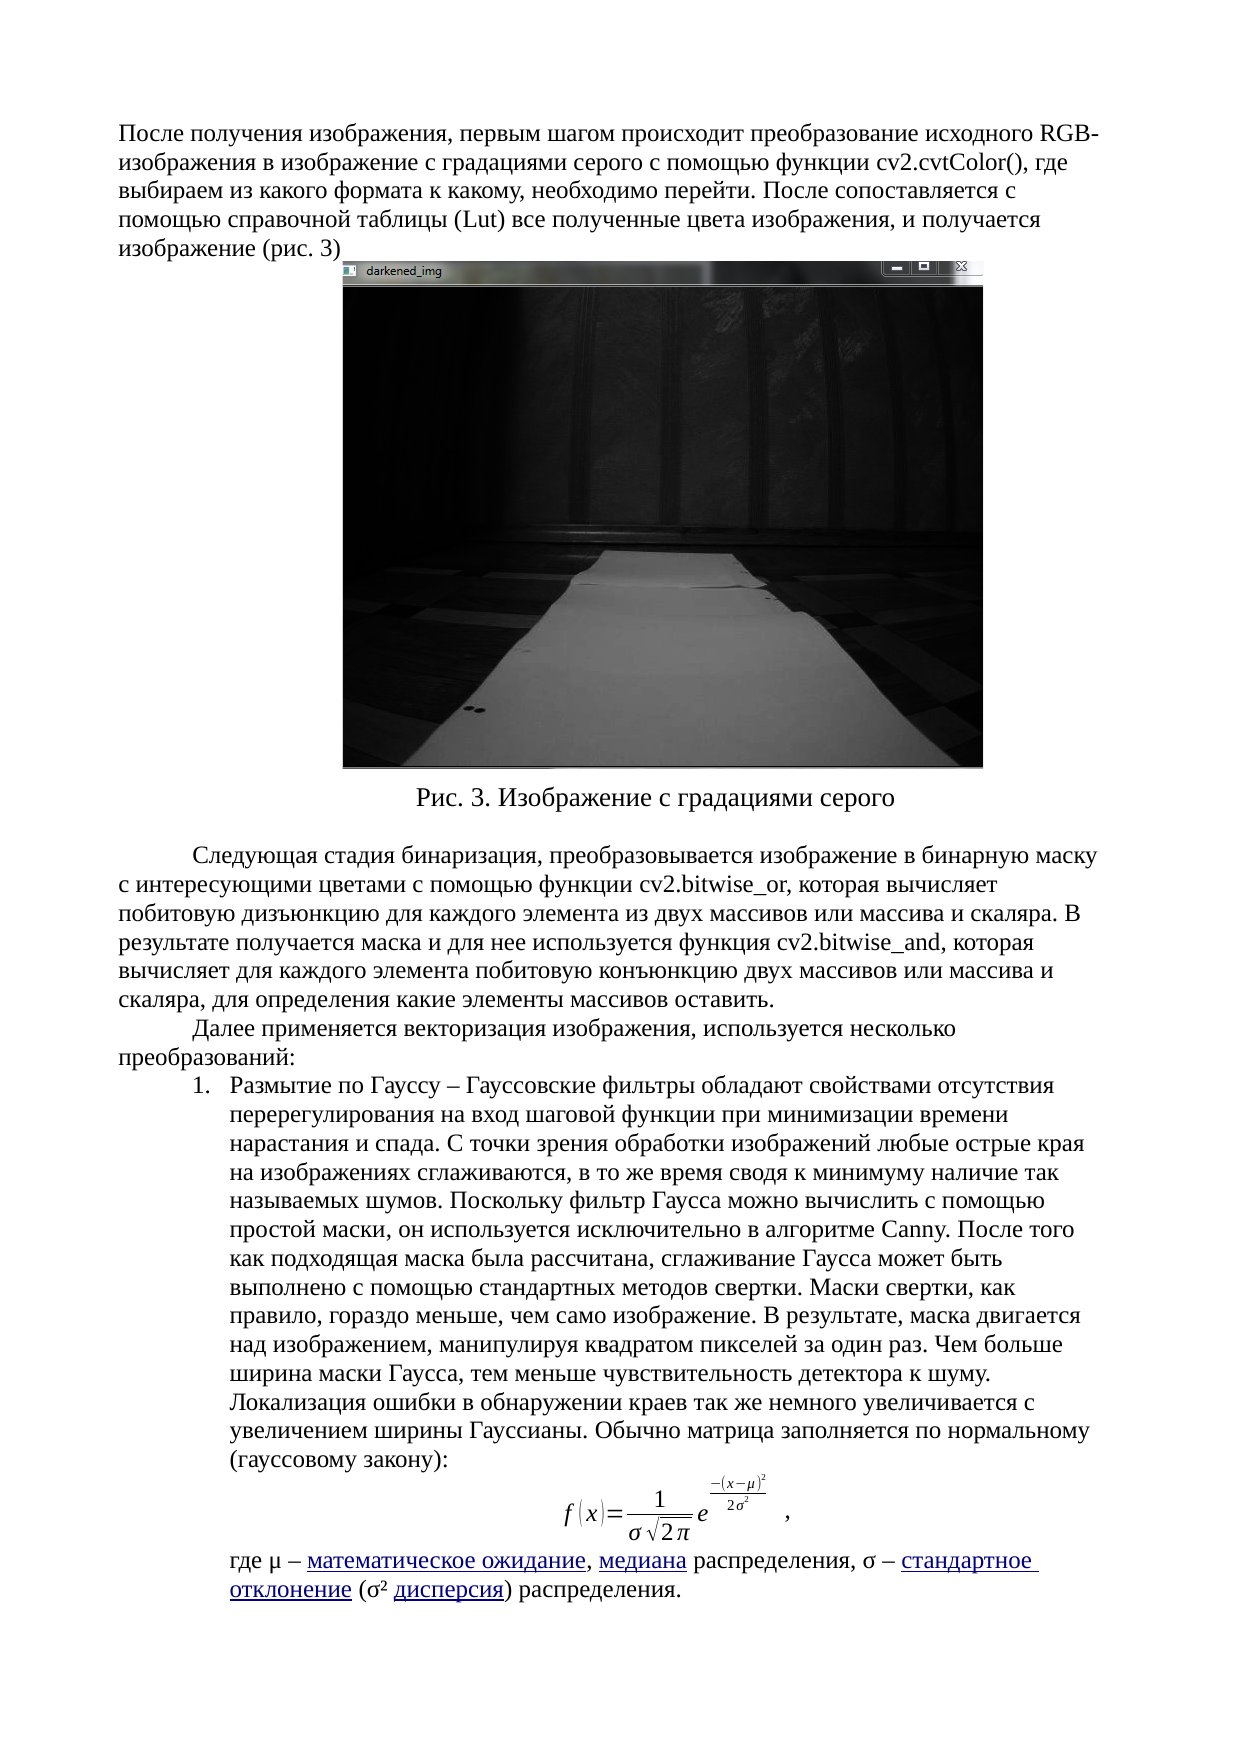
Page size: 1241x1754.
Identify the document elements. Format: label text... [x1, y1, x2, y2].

text После получения изображения, первым шагом происходит преобразование исходного RGB-изображения в изображение с градациями серого с помощью функции cv2.cvtColor(), где выбираем из какого формата к какому, необходимо перейти. После сопоставляется с помощью справочной таблицы (Lut) все полученные цвета изображения, и получается изображение (рис. 3) [118, 118, 1122, 262]
list где μ – математическое ожидание, медиана распределения, σ – стандартное отклонение (σ² дисперсия) распределения. [229, 1546, 1104, 1603]
text Следующая стадия бинаризация, преобразовывается изображение в бинарную маску с интересующими цветами с помощью функции cv2.bitwise_or, которая вычисляет побитовую дизъюнкцию для каждого элемента из двух массивов или массива и скаляра. В результате получается маска и для нее используется функция cv2.bitwise_and, которая вычисляет для каждого элемента побитовую конъюнкцию двух массивов или массива и скаляра, для определения какие элементы массивов оставить. [118, 841, 1107, 1013]
list Размытие по Гауссу – Гауссовские фильтры обладают свойствами отсутствия перерегулирования на вход шаговой функции при минимизации времени нарастания и спада. С точки зрения обработки изображений любые острые края на изображениях сглаживаются, в то же время сводя к минимуму наличие так называемых шумов. Поскольку фильтр Гаусса можно вычислить с помощью простой маски, он используется исключительно в алгоритме Canny. После того как подходящая маска была рассчитана, сглаживание Гаусса может быть выполнено с помощью стандартных методов свертки. Маски свертки, как правило, гораздо меньше, чем само изображение. В результате, маска двигается над изображением, манипулируя квадратом пикселей за один раз. Чем больше ширина маски Гаусса, тем меньше чувствительность детектора к шуму. Локализация ошибки в обнаружении краев так же немного увеличивается с увеличением ширины Гауссианы. Обычно матрица заполняется по нормальному (гауссовому закону): [192, 1071, 1107, 1473]
list , [229, 1473, 1107, 1546]
picture [342, 261, 984, 769]
text Рис. 3. Изображение с градациями серого [118, 781, 1122, 813]
text Далее применяется векторизация изображения, используется несколько преобразований: [118, 1013, 1107, 1071]
